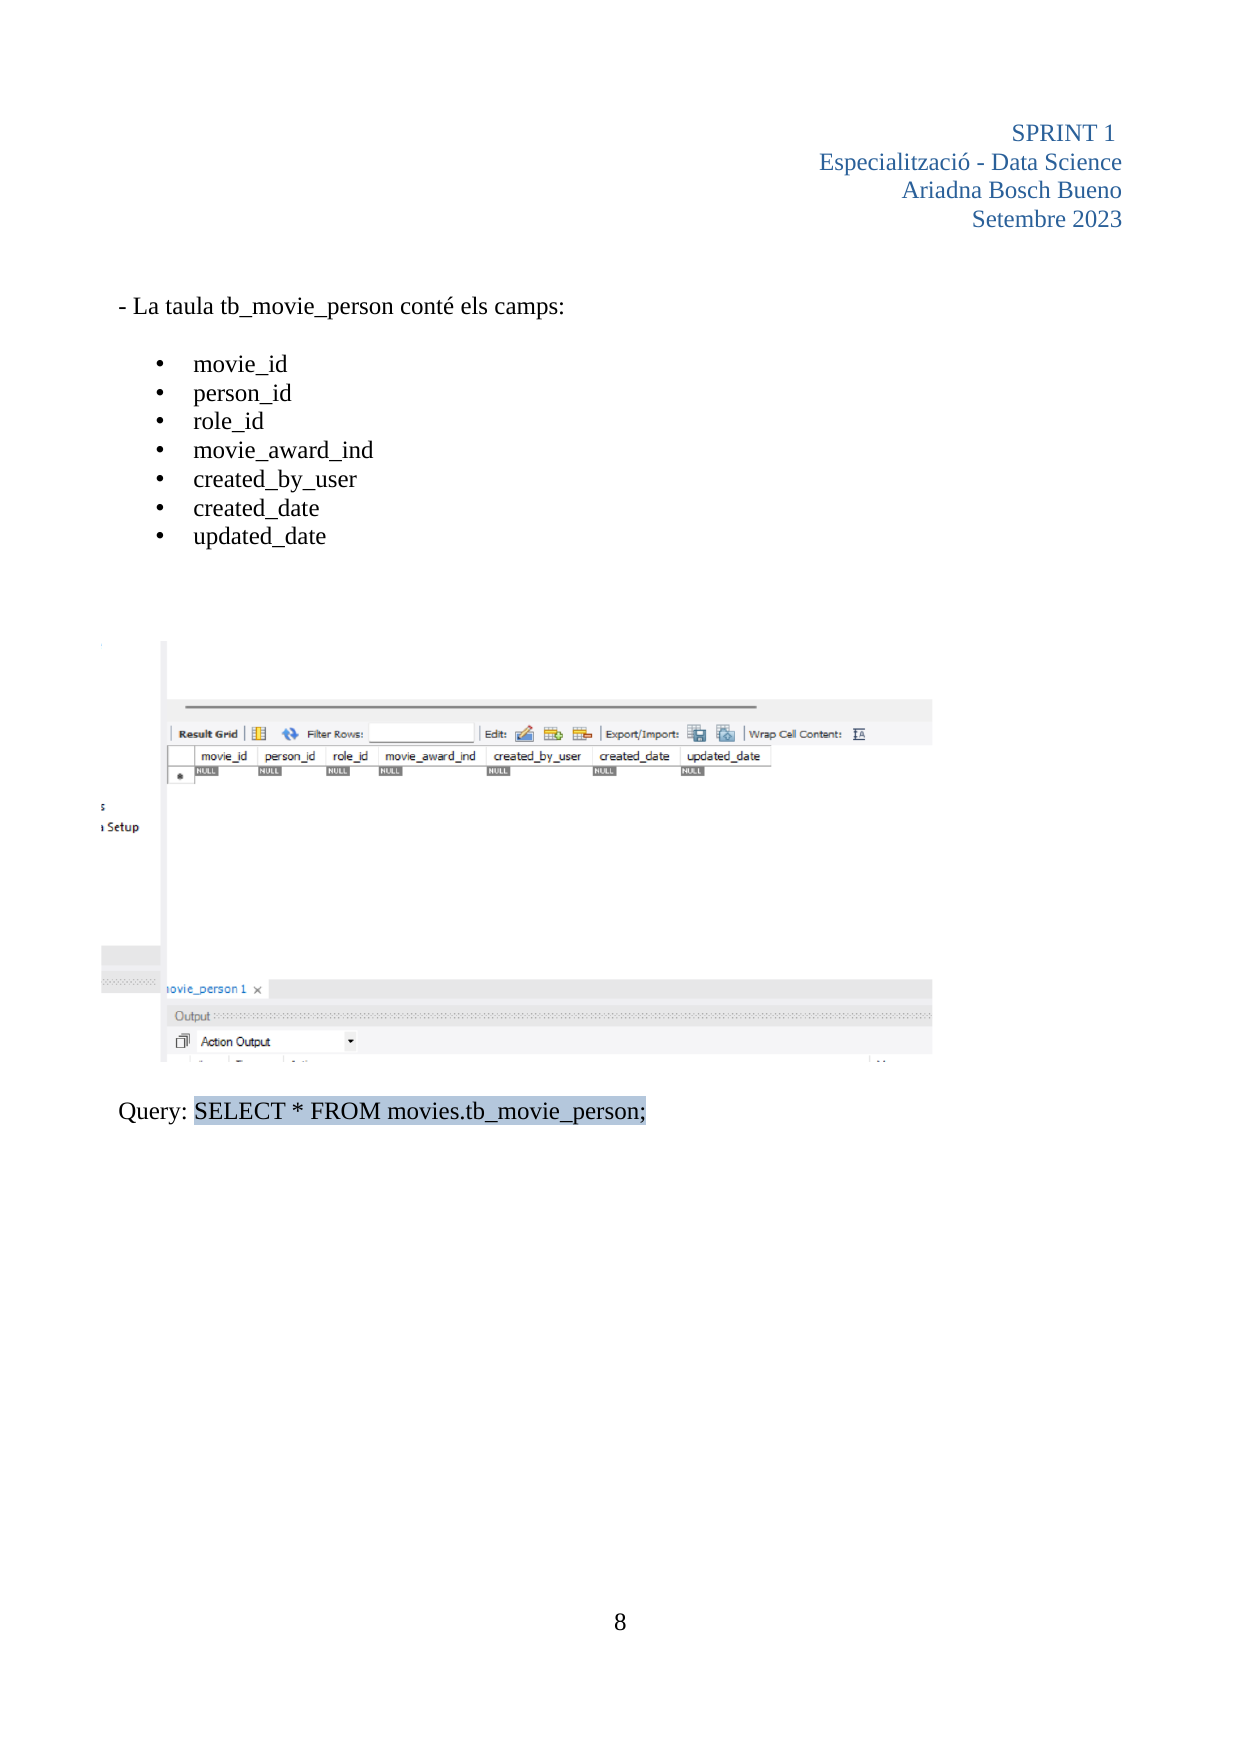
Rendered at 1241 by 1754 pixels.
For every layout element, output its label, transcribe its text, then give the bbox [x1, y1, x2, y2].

list updated_date [156, 521, 1122, 550]
list movie_award_ind [156, 435, 1122, 464]
list movie_id [156, 349, 1122, 378]
list person_id [156, 378, 1122, 406]
picture [101, 641, 460, 1062]
text - La taula tb_movie_person conté els camps: [118, 291, 1122, 320]
list role_id [156, 406, 1122, 435]
text Query: SELECT * FROM movies.tb_movie_person; [118, 1096, 1122, 1125]
list created_date [156, 493, 1122, 521]
list created_by_user [156, 464, 1122, 493]
